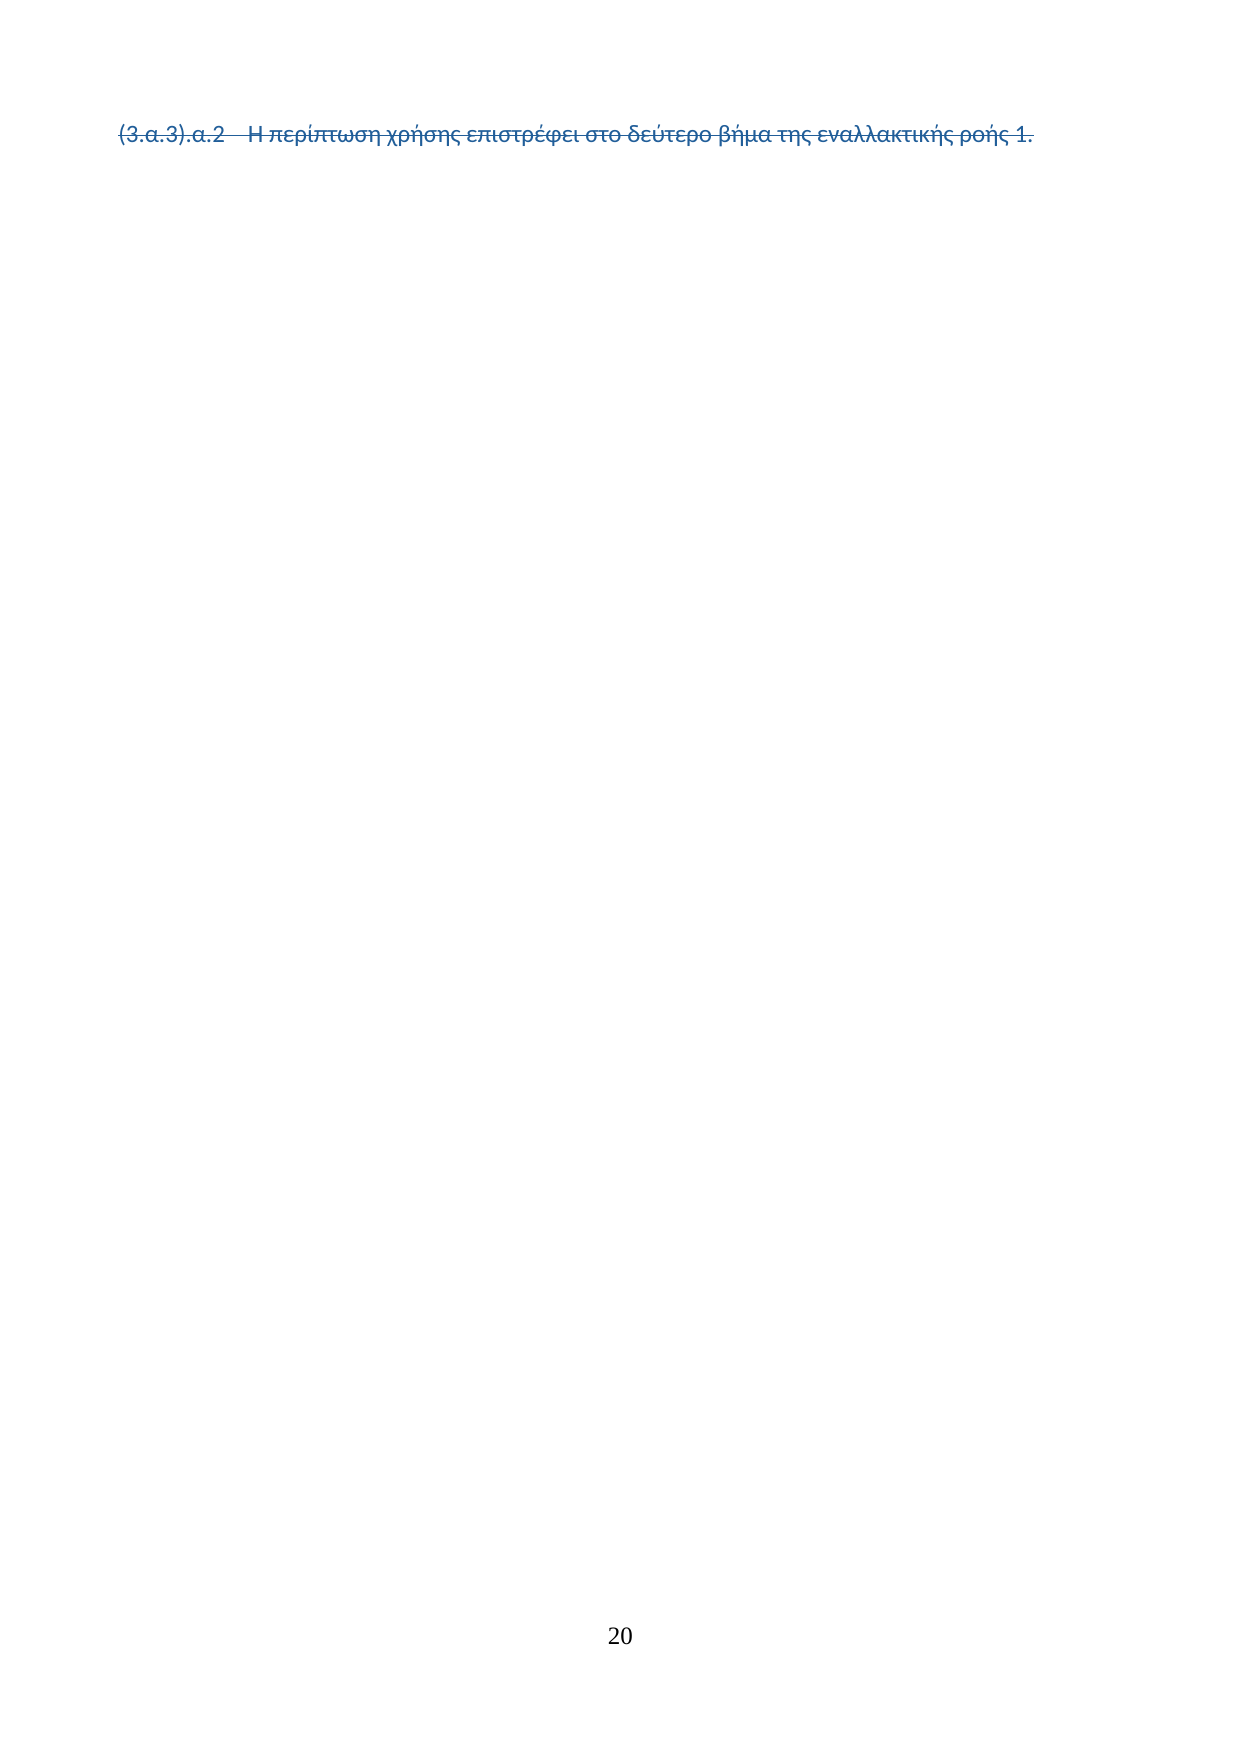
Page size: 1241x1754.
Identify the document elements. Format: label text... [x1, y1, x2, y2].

text (3.α.3).α.2 Η περίπτωση χρήσης επιστρέφει στο δεύτερο βήμα της εναλλακτικής ροής 1. [118, 118, 1122, 149]
